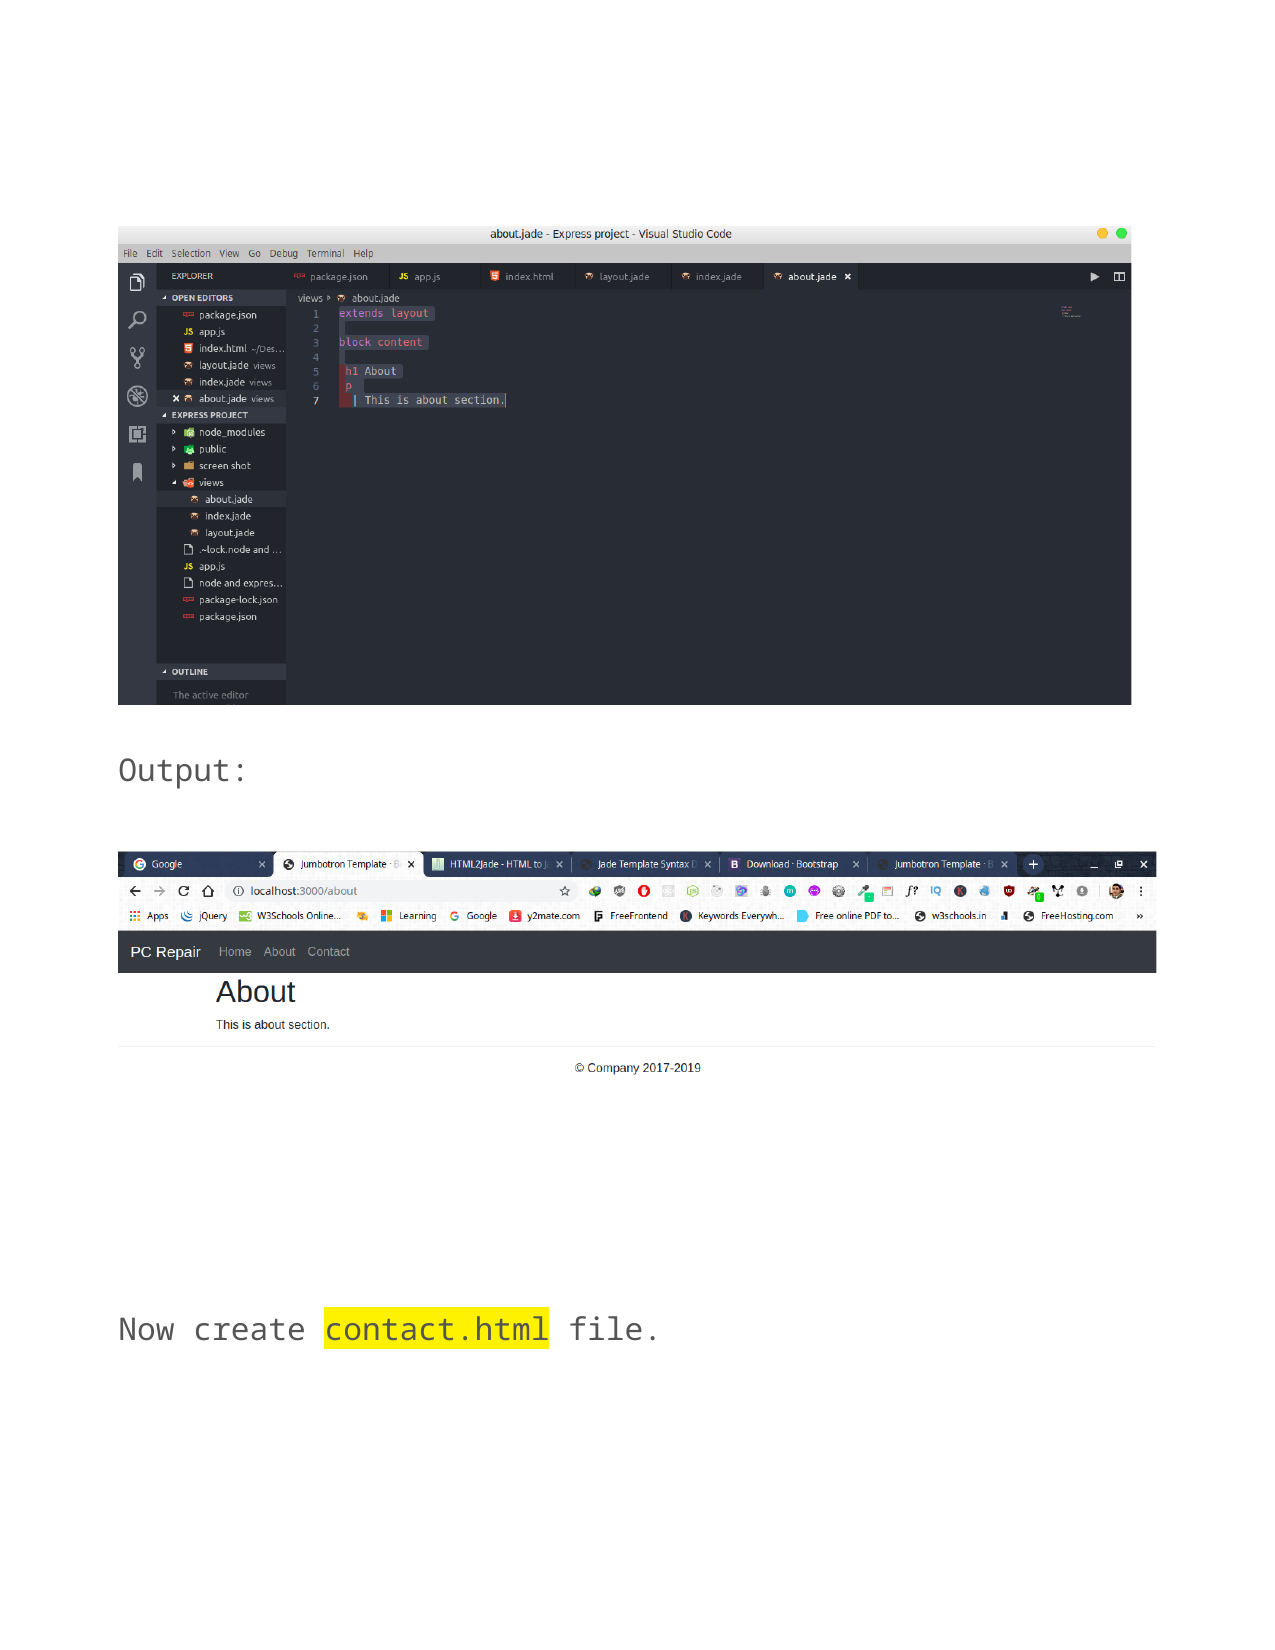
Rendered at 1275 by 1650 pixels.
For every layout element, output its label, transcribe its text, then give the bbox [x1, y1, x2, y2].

picture [118, 226, 1132, 705]
text Output: [118, 747, 1157, 790]
picture [118, 851, 1157, 1307]
text Now create contact.html file. [118, 1307, 1157, 1349]
